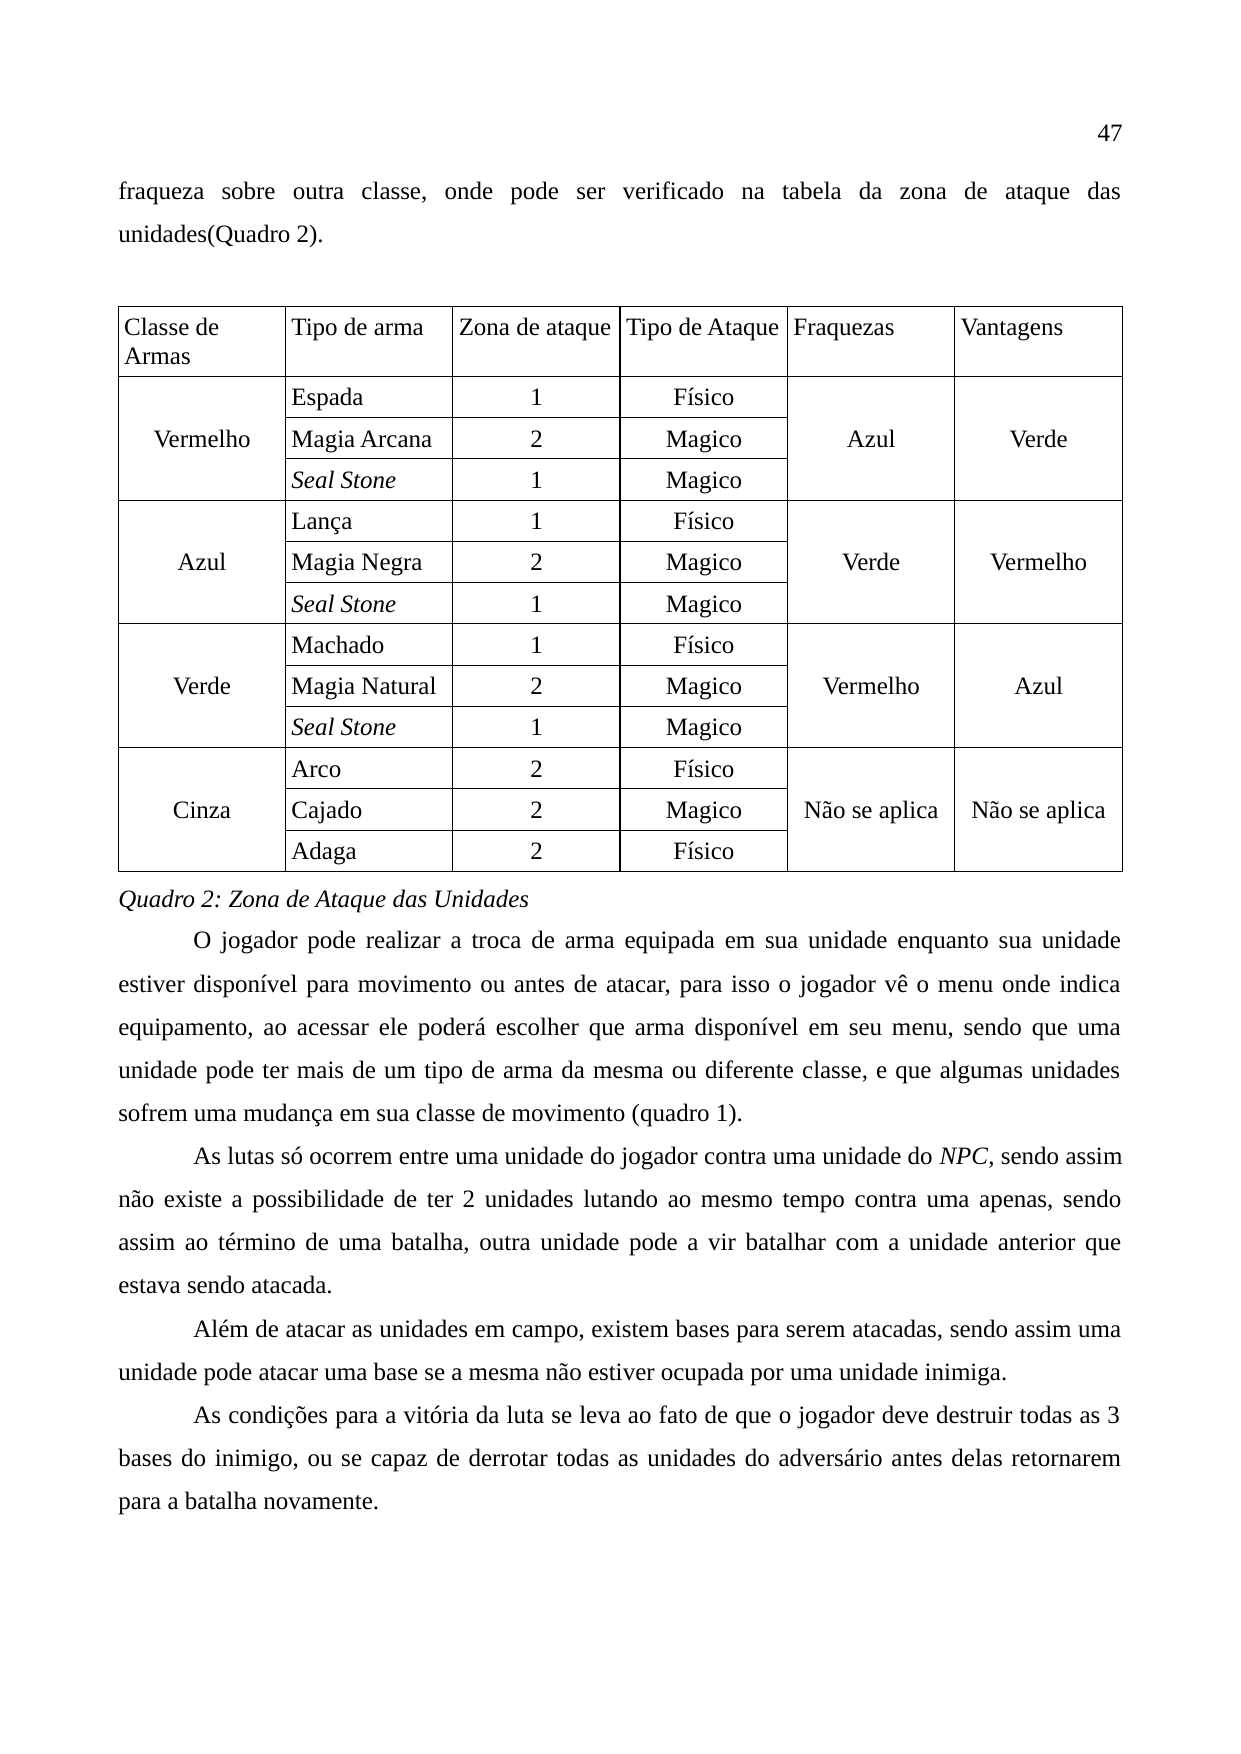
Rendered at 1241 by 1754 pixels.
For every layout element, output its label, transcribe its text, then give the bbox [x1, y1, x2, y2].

table_cell Vermelho [955, 501, 1122, 623]
table_header Zona de ataque [453, 307, 619, 376]
table_cell 2 [453, 831, 619, 871]
table_cell 1 [453, 459, 619, 499]
table_cell Magico [621, 707, 787, 747]
table_cell 2 [453, 666, 619, 706]
table_header Tipo de Ataque [621, 307, 787, 376]
table_cell 1 [453, 377, 619, 417]
table_cell 2 [453, 748, 619, 788]
table_cell Seal Stone [286, 459, 452, 499]
table_cell Espada [286, 377, 452, 417]
table_cell Verde [955, 377, 1122, 499]
table_cell Físico [621, 377, 787, 417]
table_cell 1 [453, 583, 619, 623]
table_cell Seal Stone [286, 707, 452, 747]
table_cell 1 [453, 624, 619, 664]
table_header Classe de Armas [119, 307, 285, 376]
text O jogador pode realizar a troca de arma equipada em sua unidade enquanto sua unidade estiver disponível para movimento ou antes de atacar, para isso o jogador vê o menu onde indica equipamento, ao acessar ele poderá escolher que arma disponível em seu menu, sendo que uma unidade pode ter mais de um tipo de arma da mesma ou diferente classe, e que algumas unidades sofrem uma mudança em sua classe de movimento (quadro 1). [118, 926, 1122, 1127]
text fraqueza sobre outra classe, onde pode ser verificado na tabela da zona de ataque das unidades(Quadro 2). [118, 176, 1122, 248]
table_cell Magia Negra [286, 542, 452, 582]
table_cell Azul [955, 624, 1122, 747]
table_cell 2 [453, 418, 619, 458]
table_cell 1 [453, 707, 619, 747]
table_cell Não se aplica [955, 748, 1122, 871]
table_cell Físico [621, 831, 787, 871]
table_cell Magico [621, 418, 787, 458]
text As condições para a vitória da luta se leva ao fato de que o jogador deve destruir todas as 3 bases do inimigo, ou se capaz de derrotar todas as unidades do adversário antes delas retornarem para a batalha novamente. [118, 1400, 1122, 1515]
table_cell 2 [453, 789, 619, 829]
table_cell Verde [788, 501, 954, 623]
table_cell 1 [453, 501, 619, 541]
table_cell Físico [621, 748, 787, 788]
table_cell Vermelho [119, 377, 285, 499]
table_cell Magia Arcana [286, 418, 452, 458]
table_cell Magico [621, 459, 787, 499]
table_cell Não se aplica [788, 748, 954, 871]
table_cell Machado [286, 624, 452, 664]
table_cell Lança [286, 501, 452, 541]
table_cell Físico [621, 501, 787, 541]
table_header Tipo de arma [286, 307, 452, 376]
text Quadro 2: Zona de Ataque das Unidades [118, 884, 1122, 913]
table_cell Verde [119, 624, 285, 747]
table_cell Azul [119, 501, 285, 623]
text Além de atacar as unidades em campo, existem bases para serem atacadas, sendo assim uma unidade pode atacar uma base se a mesma não estiver ocupada por uma unidade inimiga. [118, 1314, 1122, 1386]
table_cell Seal Stone [286, 583, 452, 623]
table_header Vantagens [955, 307, 1122, 376]
table_cell Físico [621, 624, 787, 664]
table_cell Magico [621, 542, 787, 582]
text As lutas só ocorrem entre uma unidade do jogador contra uma unidade do NPC, sendo assim não existe a possibilidade de ter 2 unidades lutando ao mesmo tempo contra uma apenas, sendo assim ao término de uma batalha, outra unidade pode a vir batalhar com a unidade anterior que estava sendo atacada. [118, 1141, 1122, 1299]
table_cell Cajado [286, 789, 452, 829]
table_cell Magico [621, 789, 787, 829]
table_header Fraquezas [788, 307, 954, 376]
table_cell Cinza [119, 748, 285, 871]
table_cell Magia Natural [286, 666, 452, 706]
table_cell Azul [788, 377, 954, 499]
table_cell Arco [286, 748, 452, 788]
table_cell Magico [621, 583, 787, 623]
table_cell 2 [453, 542, 619, 582]
table_cell Magico [621, 666, 787, 706]
table_cell Vermelho [788, 624, 954, 747]
table_cell Adaga [286, 831, 452, 871]
